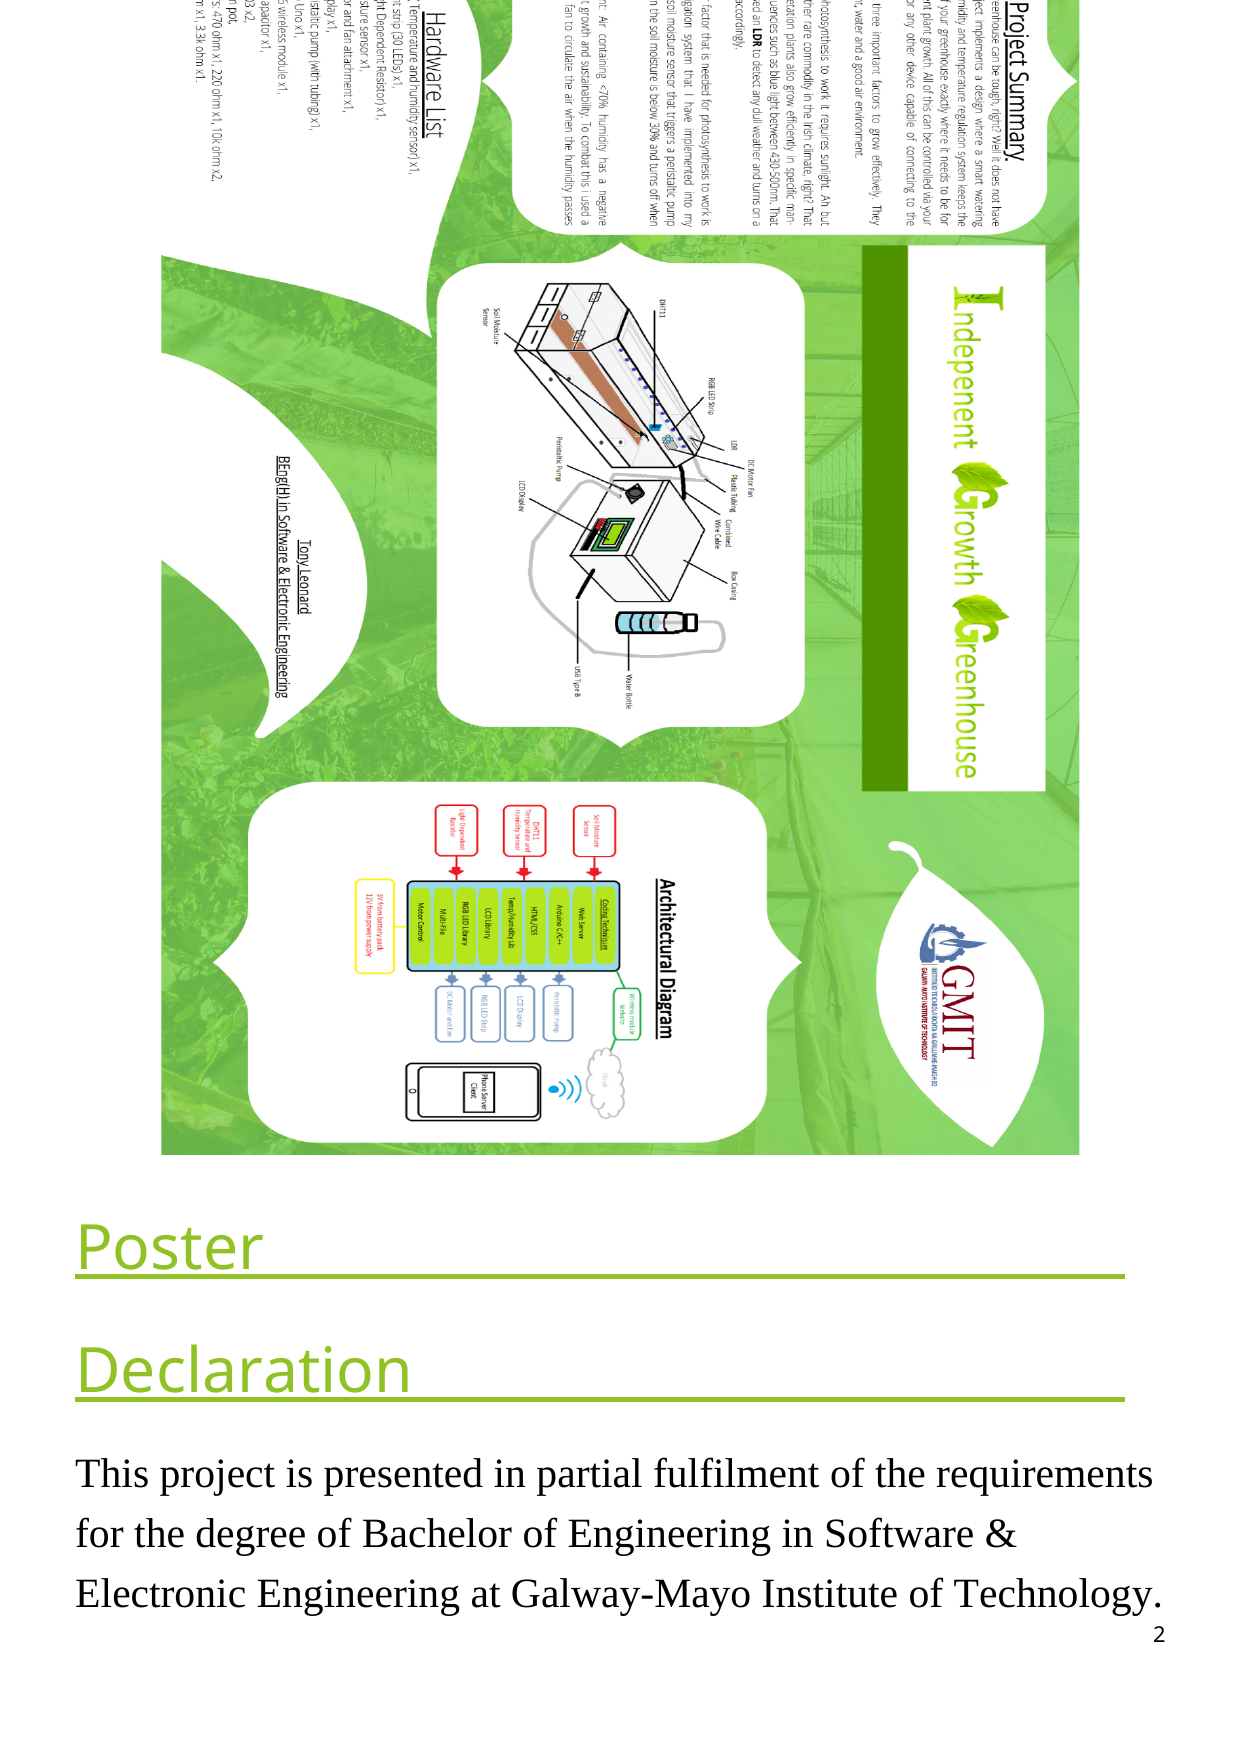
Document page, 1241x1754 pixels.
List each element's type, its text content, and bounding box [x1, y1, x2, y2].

text Declaration [75, 1326, 1165, 1411]
text Poster [75, 75, 1165, 1288]
text This project is presented in partial fulfilment of the requirements for the degree of Bachelor of Engineering in Software & Electronic Engineering at Galway-Mayo Institute of Technology. [75, 1449, 1165, 1616]
